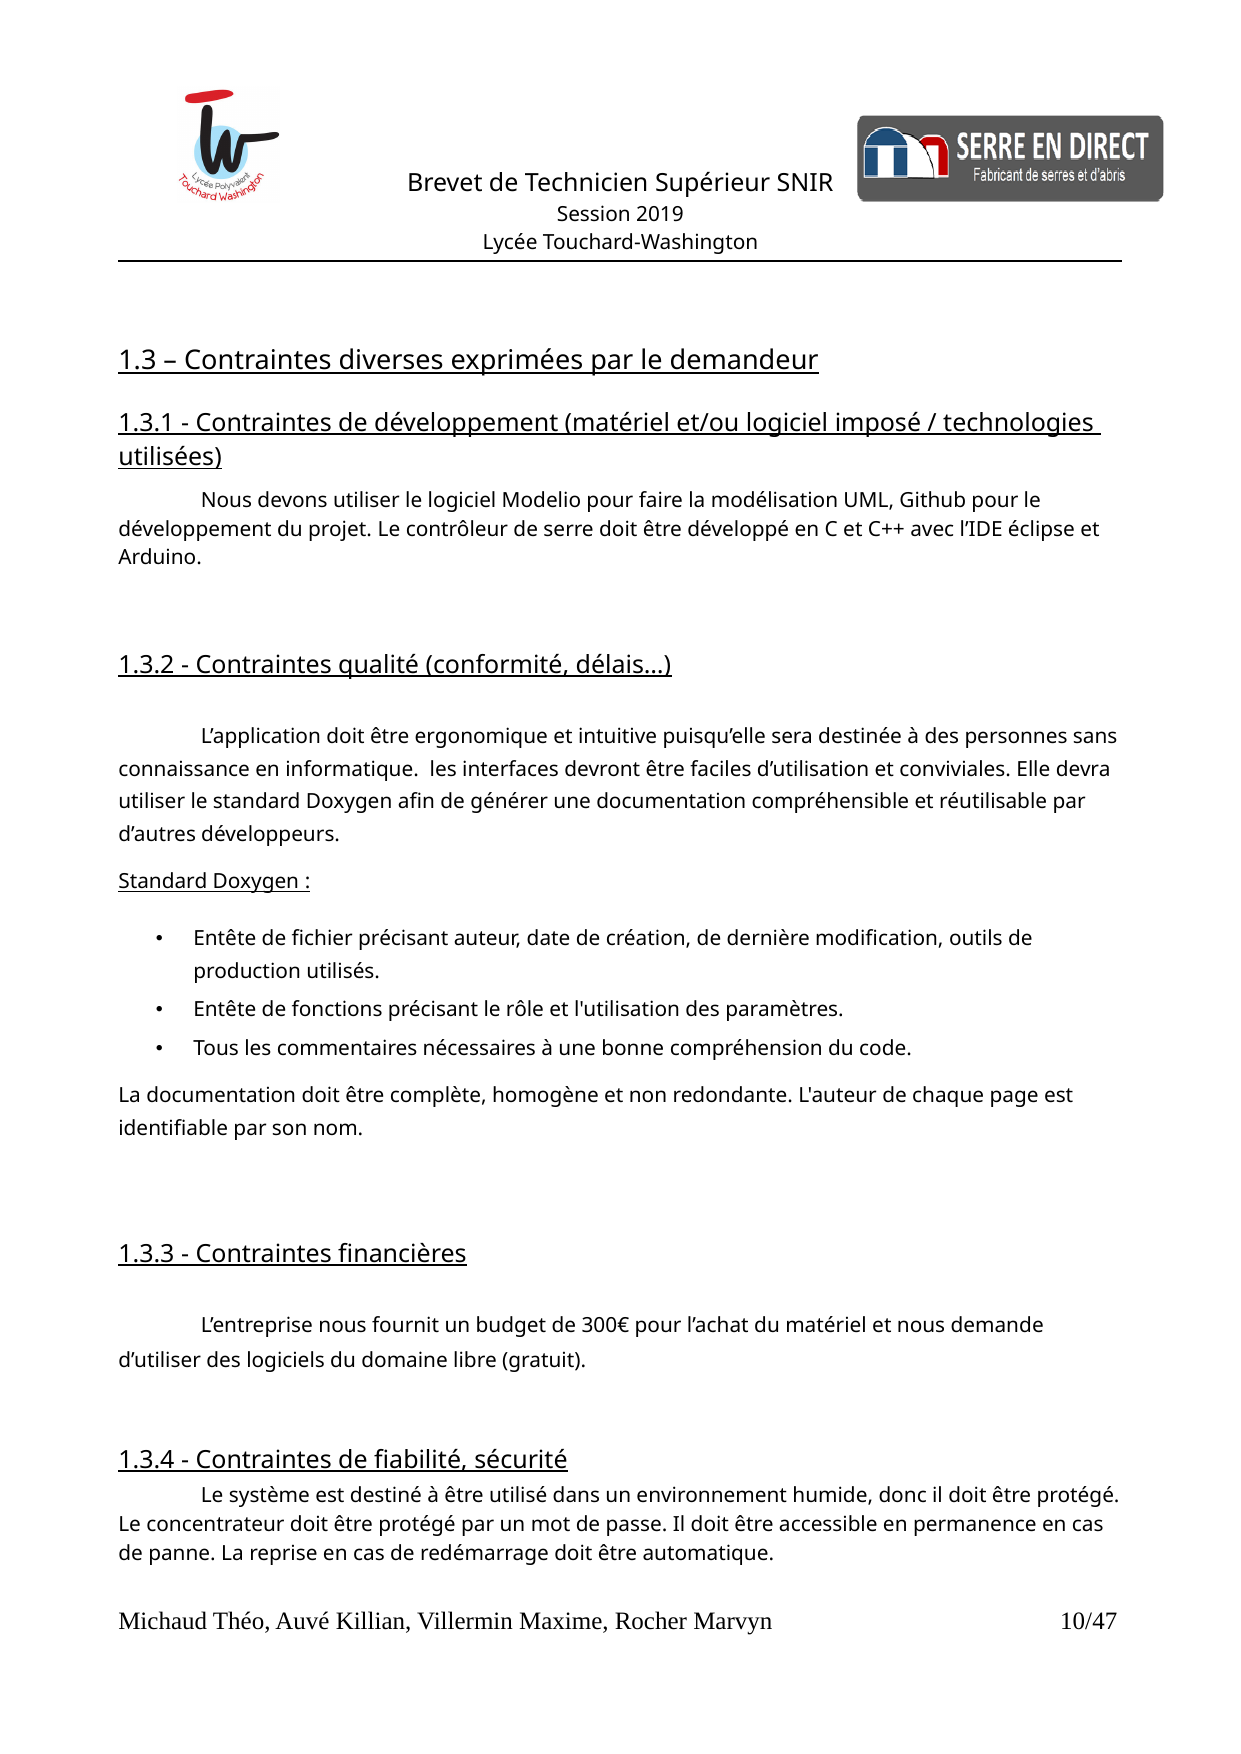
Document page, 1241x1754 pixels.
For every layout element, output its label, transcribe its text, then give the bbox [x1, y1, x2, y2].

text 1.3.4 - Contraintes de fiabilité, sécurité [118, 1441, 1122, 1475]
text Standard Doxygen : [118, 866, 1122, 895]
text Le système est destiné à être utilisé dans un environnement humide, donc il doit être protégé. Le concentrateur doit être protégé par un mot de passe. Il doit être accessible en permanence en cas de panne. La reprise en cas de redémarrage doit être automatique. [118, 1475, 1122, 1566]
text La documentation doit être complète, homogène et non redondante. L'auteur de chaque page est identifiable par son nom. [118, 1080, 1122, 1141]
text Nous devons utiliser le logiciel Modelio pour faire la modélisation UML, Github pour le développement du projet. Le contrôleur de serre doit être développé en C et C++ avec l’IDE éclipse et Arduino. [118, 485, 1122, 571]
subtitle 1.3.3 - Contraintes financières [118, 1236, 1122, 1270]
list Entête de fonctions précisant le rôle et l'utilisation des paramètres. [156, 994, 1122, 1023]
picture [852, 113, 1167, 206]
picture [176, 86, 281, 203]
list Entête de fichier précisant auteur, date de création, de dernière modification, outils de production utilisés. [156, 923, 1122, 984]
subtitle 1.3.2 - Contraintes qualité (conformité, délais…) [118, 646, 1122, 680]
text L’entreprise nous fournit un budget de 300€ pour l’achat du matériel et nous demande d’utiliser des logiciels du domaine libre (gratuit). [118, 1311, 1122, 1373]
subtitle 1.3.1 - Contraintes de développement (matériel et/ou logiciel imposé / technologies utilisées) [118, 405, 1122, 473]
text L’application doit être ergonomique et intuitive puisqu’elle sera destinée à des personnes sans connaissance en informatique. les interfaces devront être faciles d’utilisation et conviviales. Elle devra utiliser le standard Doxygen afin de générer une documentation compréhensible et réutilisable par d’autres développeurs. [118, 721, 1122, 848]
list Tous les commentaires nécessaires à une bonne compréhension du code. [156, 1033, 1122, 1061]
subtitle 1.3 – Contraintes diverses exprimées par le demandeur [118, 341, 1122, 378]
